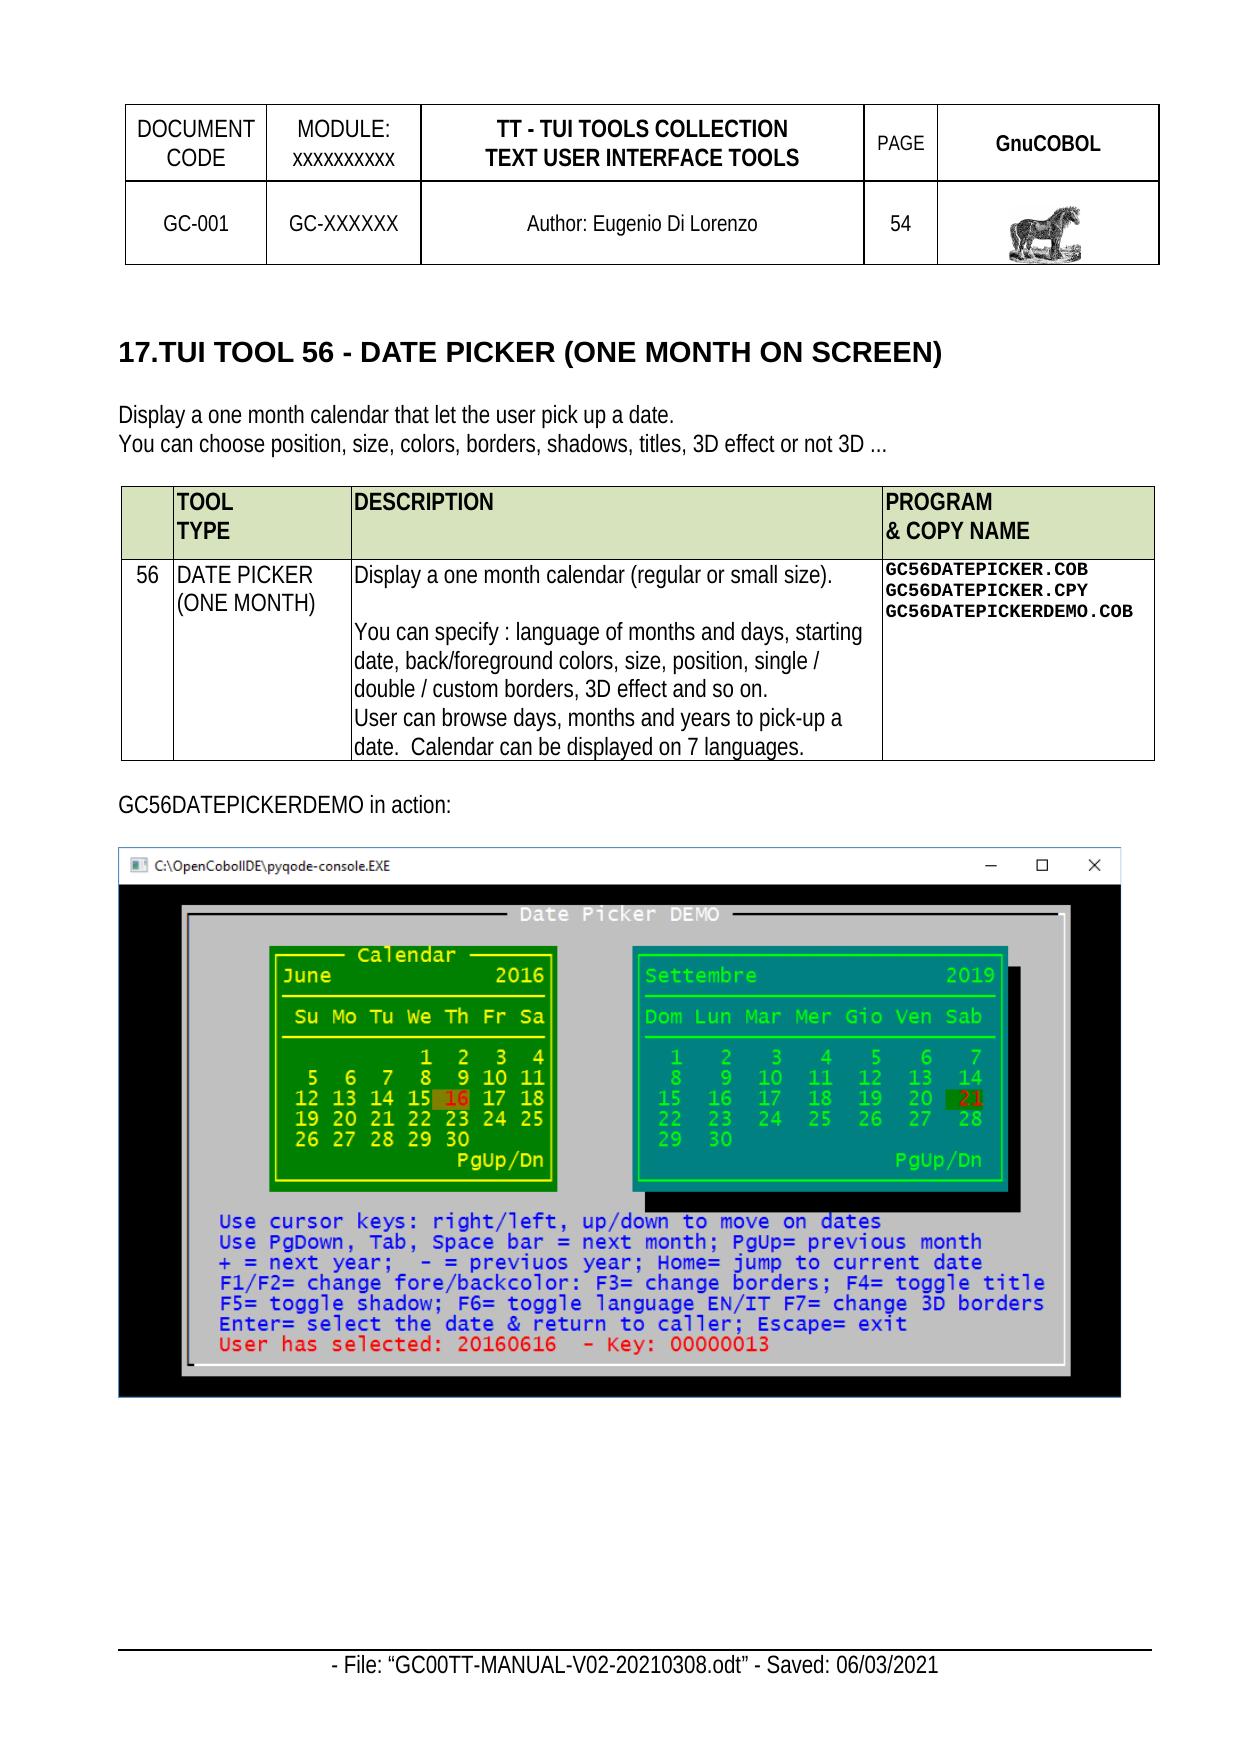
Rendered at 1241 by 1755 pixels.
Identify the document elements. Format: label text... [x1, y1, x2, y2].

table_cell DATE PICKER (ONE MONTH) [174, 560, 351, 760]
table_header [122, 487, 173, 559]
table_cell Display a one month calendar (regular or small size). You can specify : language of months and days, starting date, back/foreground colors, size, position, single / double / custom borders, 3D effect and so on. User can browse days, months and years to pick-up a date. Calendar can be displayed on 7 languages. [352, 560, 882, 760]
table_header TOOL TYPE [174, 487, 351, 559]
table_header DESCRIPTION [352, 487, 882, 559]
subtitle TUI TOOL 56 - DATE PICKER (ONE MONTH ON SCREEN) [118, 335, 1152, 368]
table_cell GC56DATEPICKER.COB GC56DATEPICKER.CPY GC56DATEPICKERDEMO.COB [883, 560, 1154, 760]
text GC56DATEPICKERDEMO in action: [118, 790, 1152, 819]
text Display a one month calendar that let the user pick up a date. You can choose position, size, colors, borders, shadows, titles, 3D effect or not 3D ... [118, 375, 1152, 486]
table_header PROGRAM & COPY NAME [883, 487, 1154, 559]
table_cell 56 [122, 560, 173, 760]
